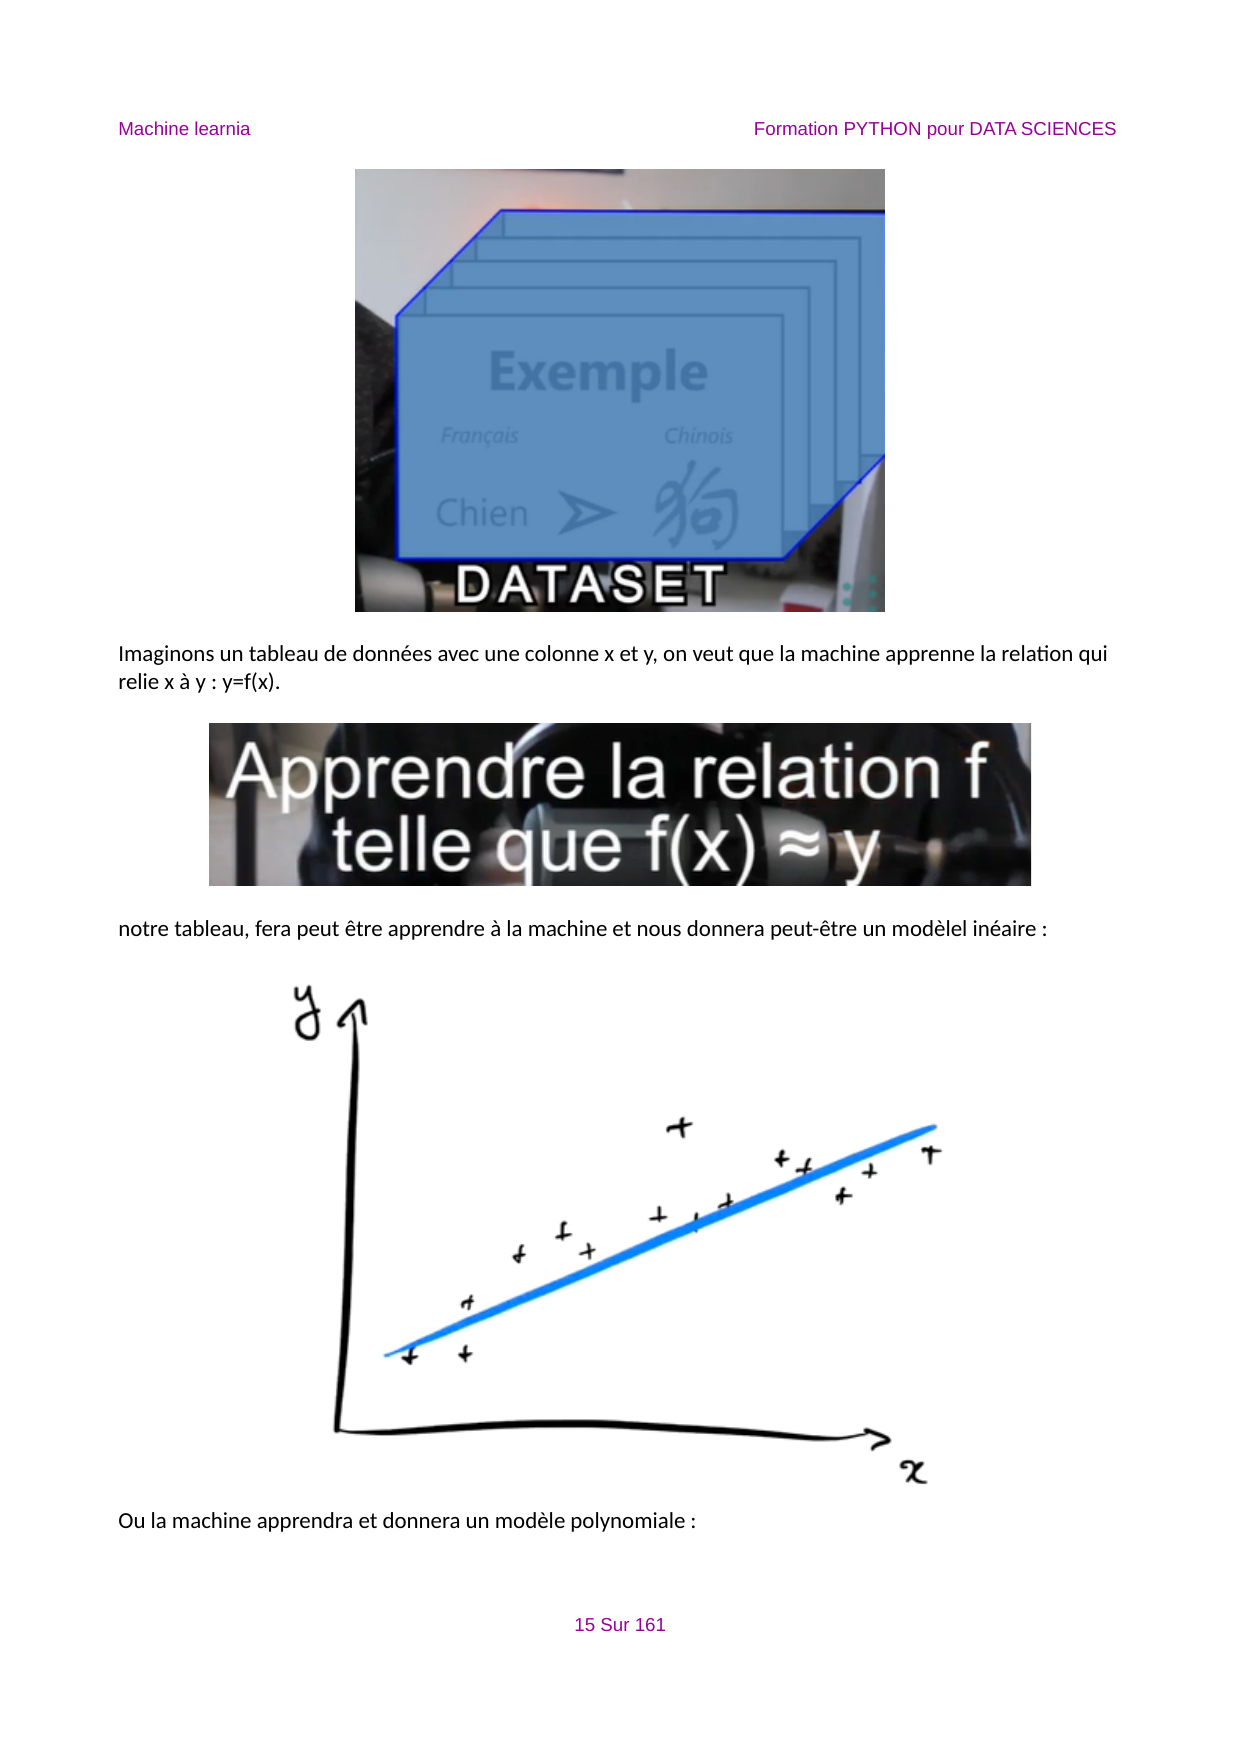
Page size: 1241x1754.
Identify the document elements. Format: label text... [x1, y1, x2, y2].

picture [355, 169, 885, 612]
text notre tableau, fera peut être apprendre à la machine et nous donnera peut-être un modèlel inéaire : [118, 914, 1122, 942]
text Ou la machine apprendra et donnera un modèle polynomiale : [118, 970, 1122, 1534]
picture [209, 723, 1032, 886]
text Imaginons un tableau de données avec une colonne x et y, on veut que la machine apprenne la relation qui relie x à y : y=f(x). [118, 639, 1122, 695]
picture [277, 970, 963, 1506]
